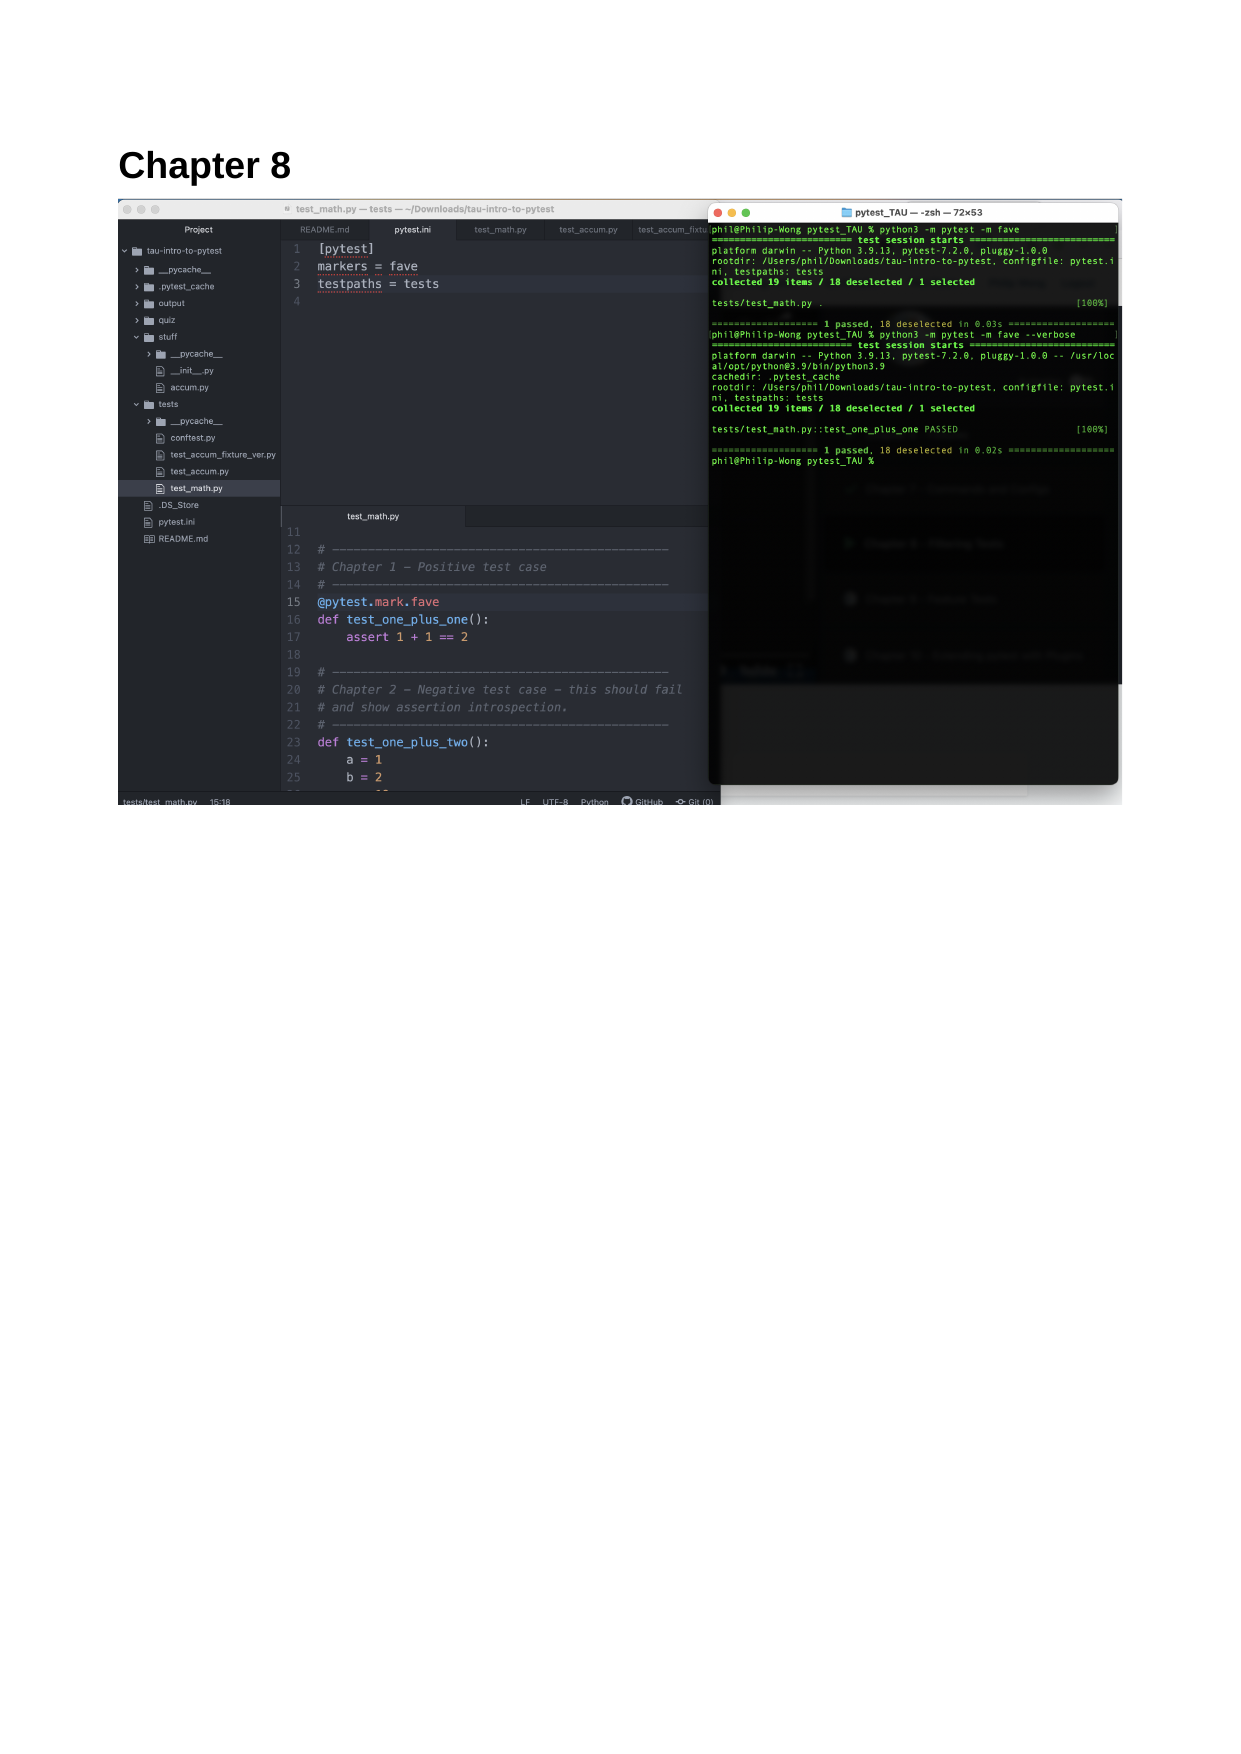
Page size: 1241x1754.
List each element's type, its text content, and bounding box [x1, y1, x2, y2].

picture [118, 198, 1123, 805]
subtitle Chapter 8 [118, 143, 1122, 186]
